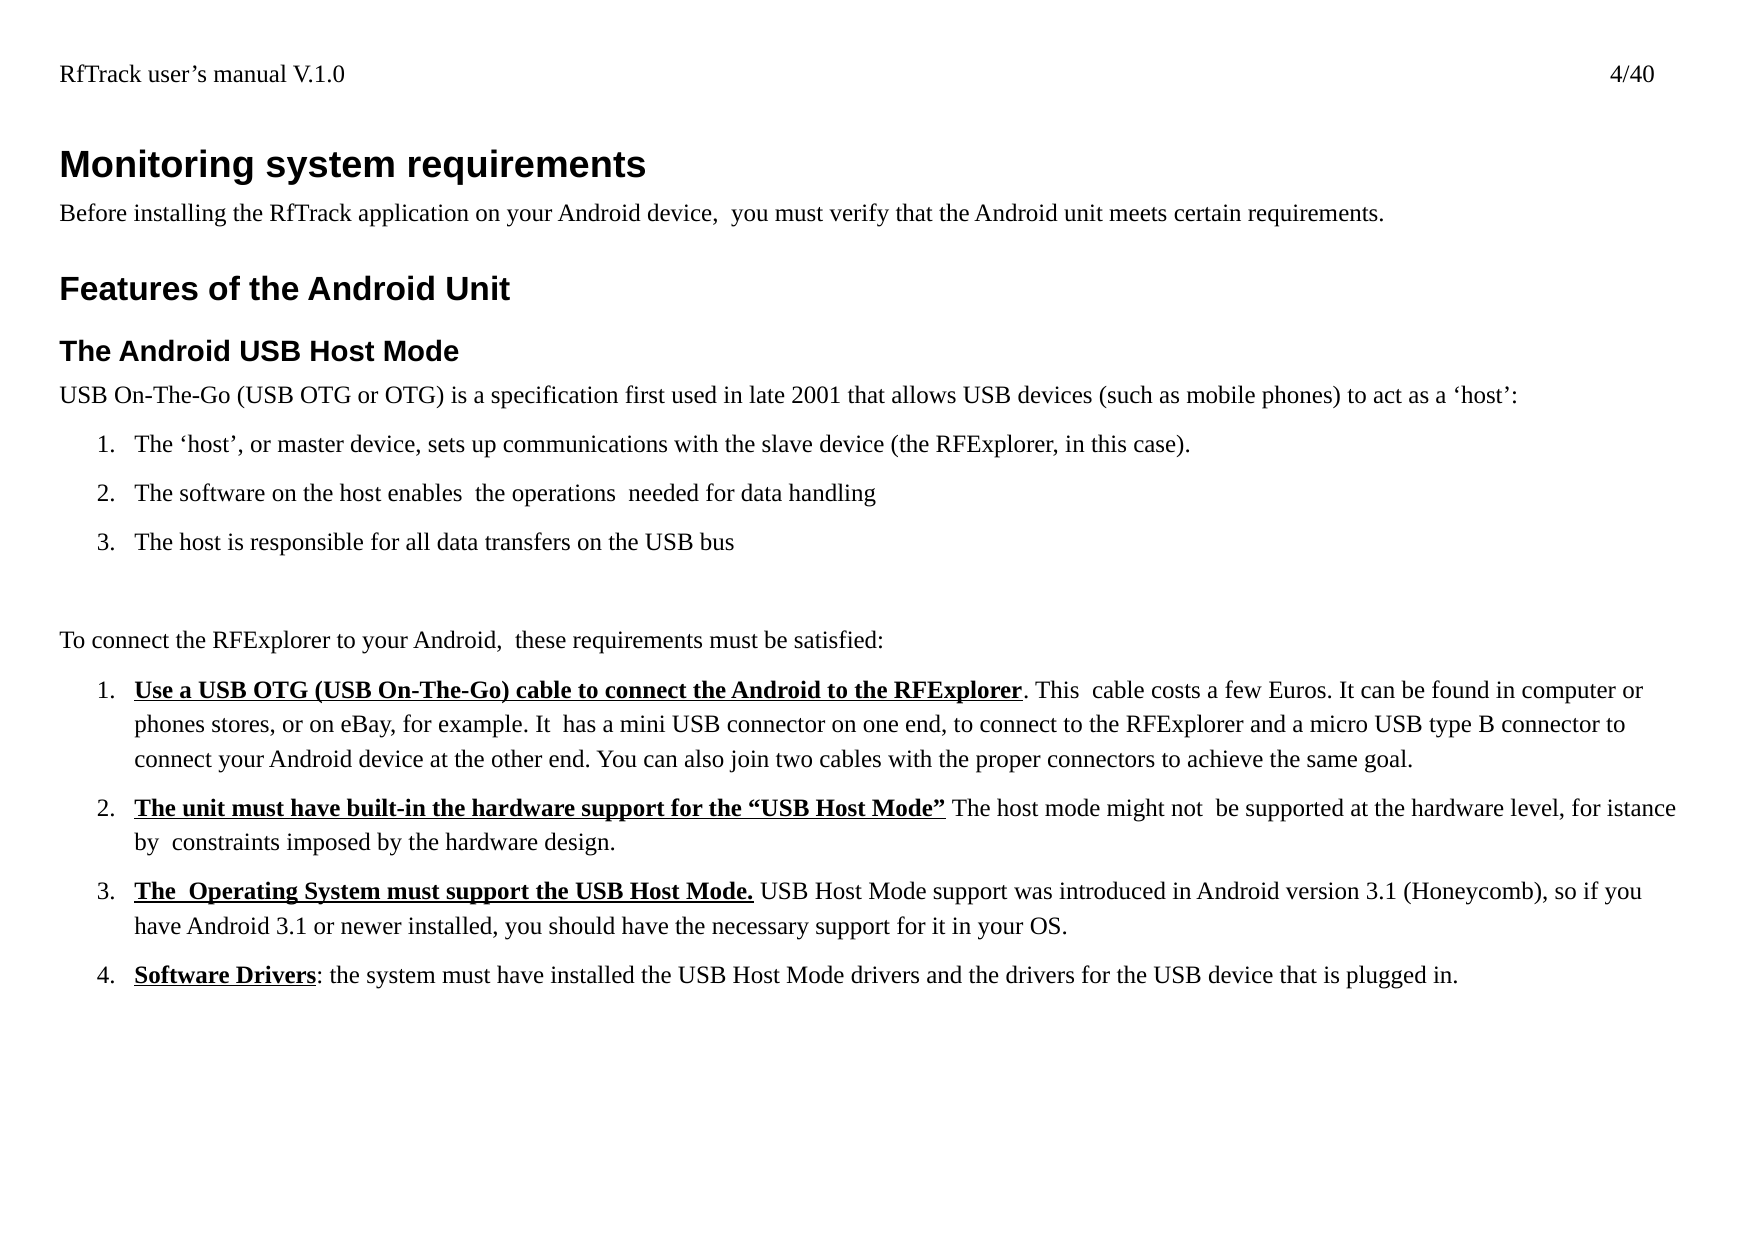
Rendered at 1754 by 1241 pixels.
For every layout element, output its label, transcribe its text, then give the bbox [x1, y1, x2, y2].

subtitle Features of the Android Unit [59, 268, 1695, 307]
list The ‘host’, or master device, sets up communications with the slave device (the RFExplorer, in this case). [97, 429, 1695, 458]
list The Operating System must support the USB Host Mode. USB Host Mode support was introduced in Android version 3.1 (Honeycomb), so if you have Android 3.1 or newer installed, you should have the necessary support for it in your OS. [97, 876, 1695, 939]
text To connect the RFExplorer to your Android, these requirements must be satisfied: [59, 626, 1695, 654]
text Before installing the RfTrack application on your Android device, you must verify that the Android unit meets certain requirements. [59, 198, 1695, 227]
list The host is responsible for all data transfers on the USB bus [97, 527, 1695, 556]
list Use a USB OTG (USB On-The-Go) cable to connect the Android to the RFExplorer. This cable costs a few Euros. It can be found in computer or phones stores, or on eBay, for example. It has a mini USB connector on one end, to connect to the RFExplorer and a micro USB type B connector to connect your Android device at the other end. You can also join two cables with the proper connectors to achieve the same goal. [97, 675, 1695, 772]
list The software on the host enables the operations needed for data handling [97, 478, 1695, 507]
list The unit must have built-in the hardware support for the “USB Host Mode” The host mode might not be supported at the hardware level, for istance by constraints imposed by the hardware design. [97, 793, 1695, 856]
subtitle The Android USB Host Mode [59, 334, 1695, 368]
list Software Drivers: the system must have installed the USB Host Mode drivers and the drivers for the USB device that is plugged in. [97, 960, 1695, 988]
text USB On-The-Go (USB OTG or OTG) is a specification first used in late 2001 that allows USB devices (such as mobile phones) to act as a ‘host’: [59, 380, 1695, 409]
subtitle Monitoring system requirements [59, 142, 1695, 186]
